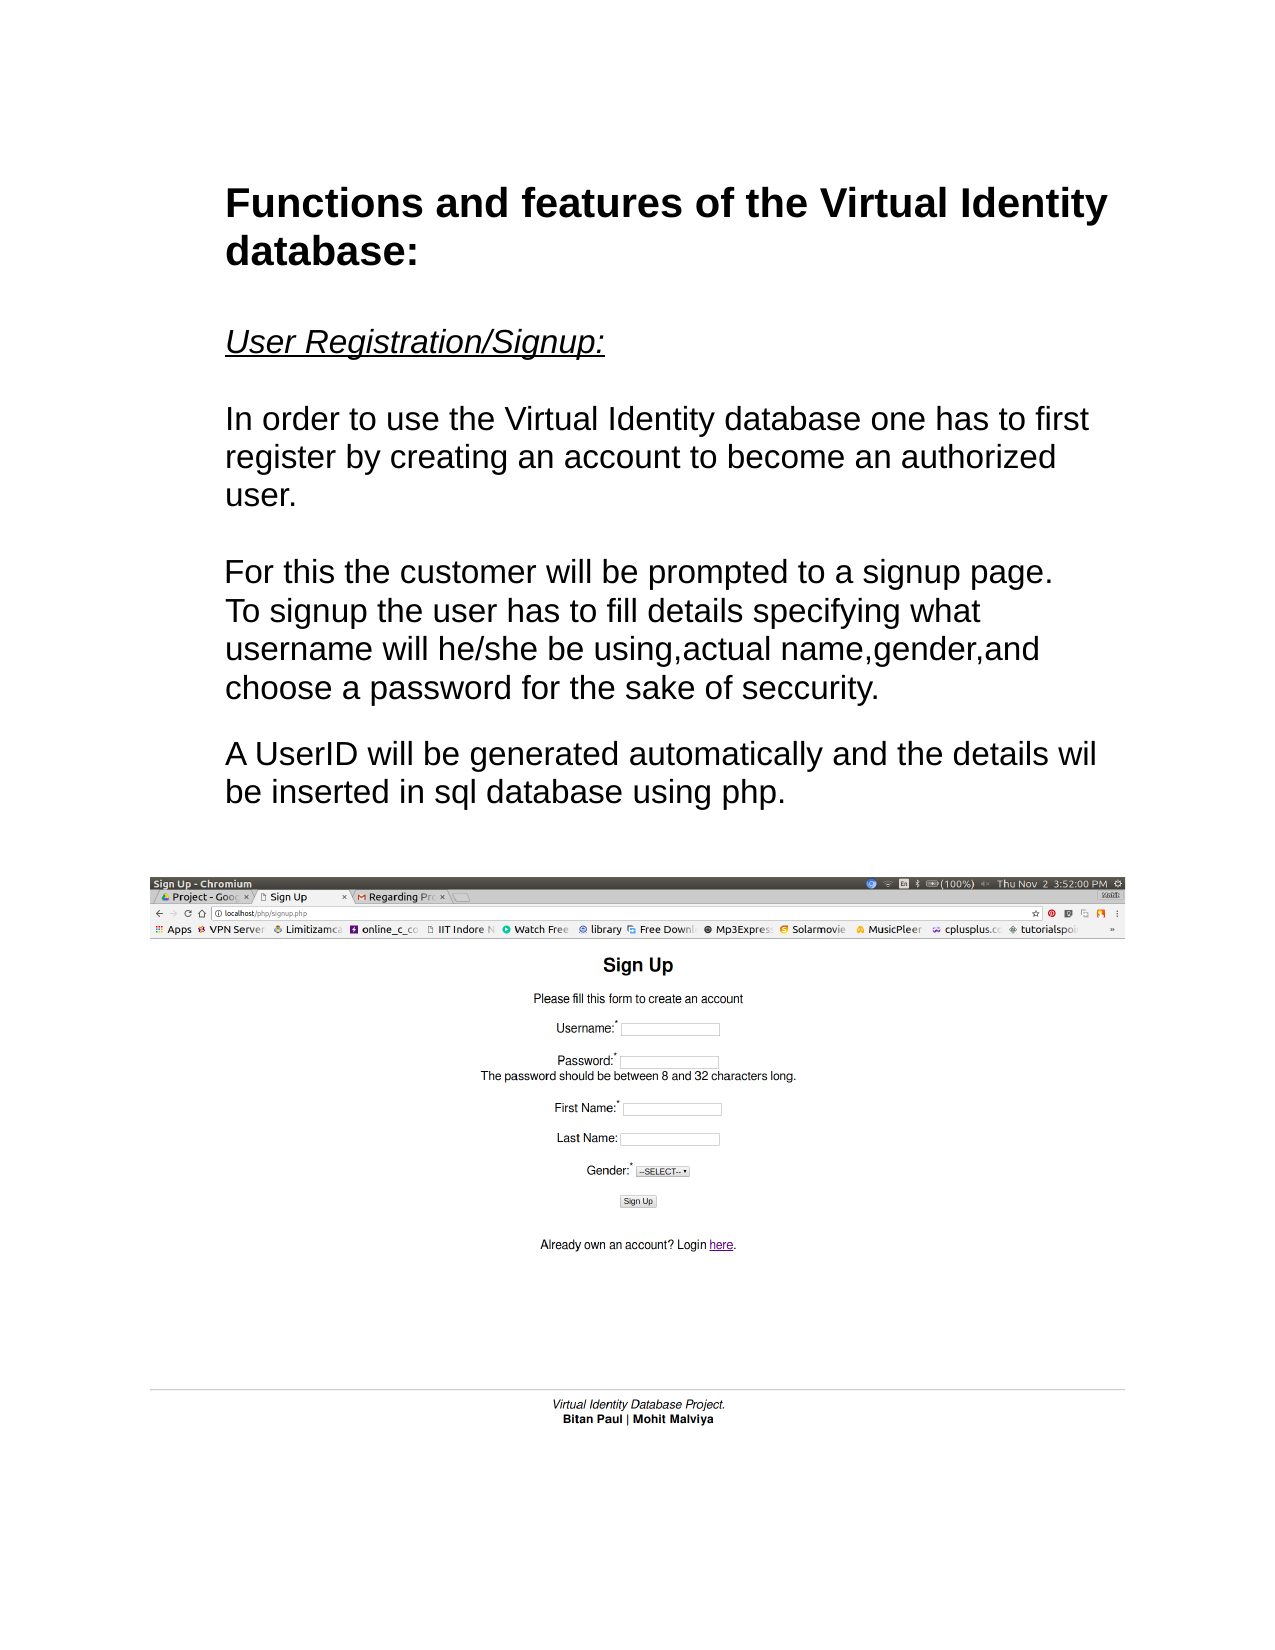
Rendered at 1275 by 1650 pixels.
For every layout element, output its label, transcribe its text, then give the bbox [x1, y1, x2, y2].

list Functions and features of the Virtual Identity database: [225, 178, 1125, 274]
picture [150, 877, 1125, 1426]
list User Registration/Signup: [225, 322, 1125, 360]
text For this the customer will be prompted to a signup page. [150, 552, 1125, 591]
text A UserID will be generated automatically and the details wil be inserted in sql database using php. [150, 734, 1125, 811]
text To signup the user has to fill details specifying what username will he/she be using,actual name,gender,and choose a password for the sake of seccurity. [150, 591, 1125, 706]
list In order to use the Virtual Identity database one has to first register by creating an account to become an authorized user. [225, 399, 1125, 514]
